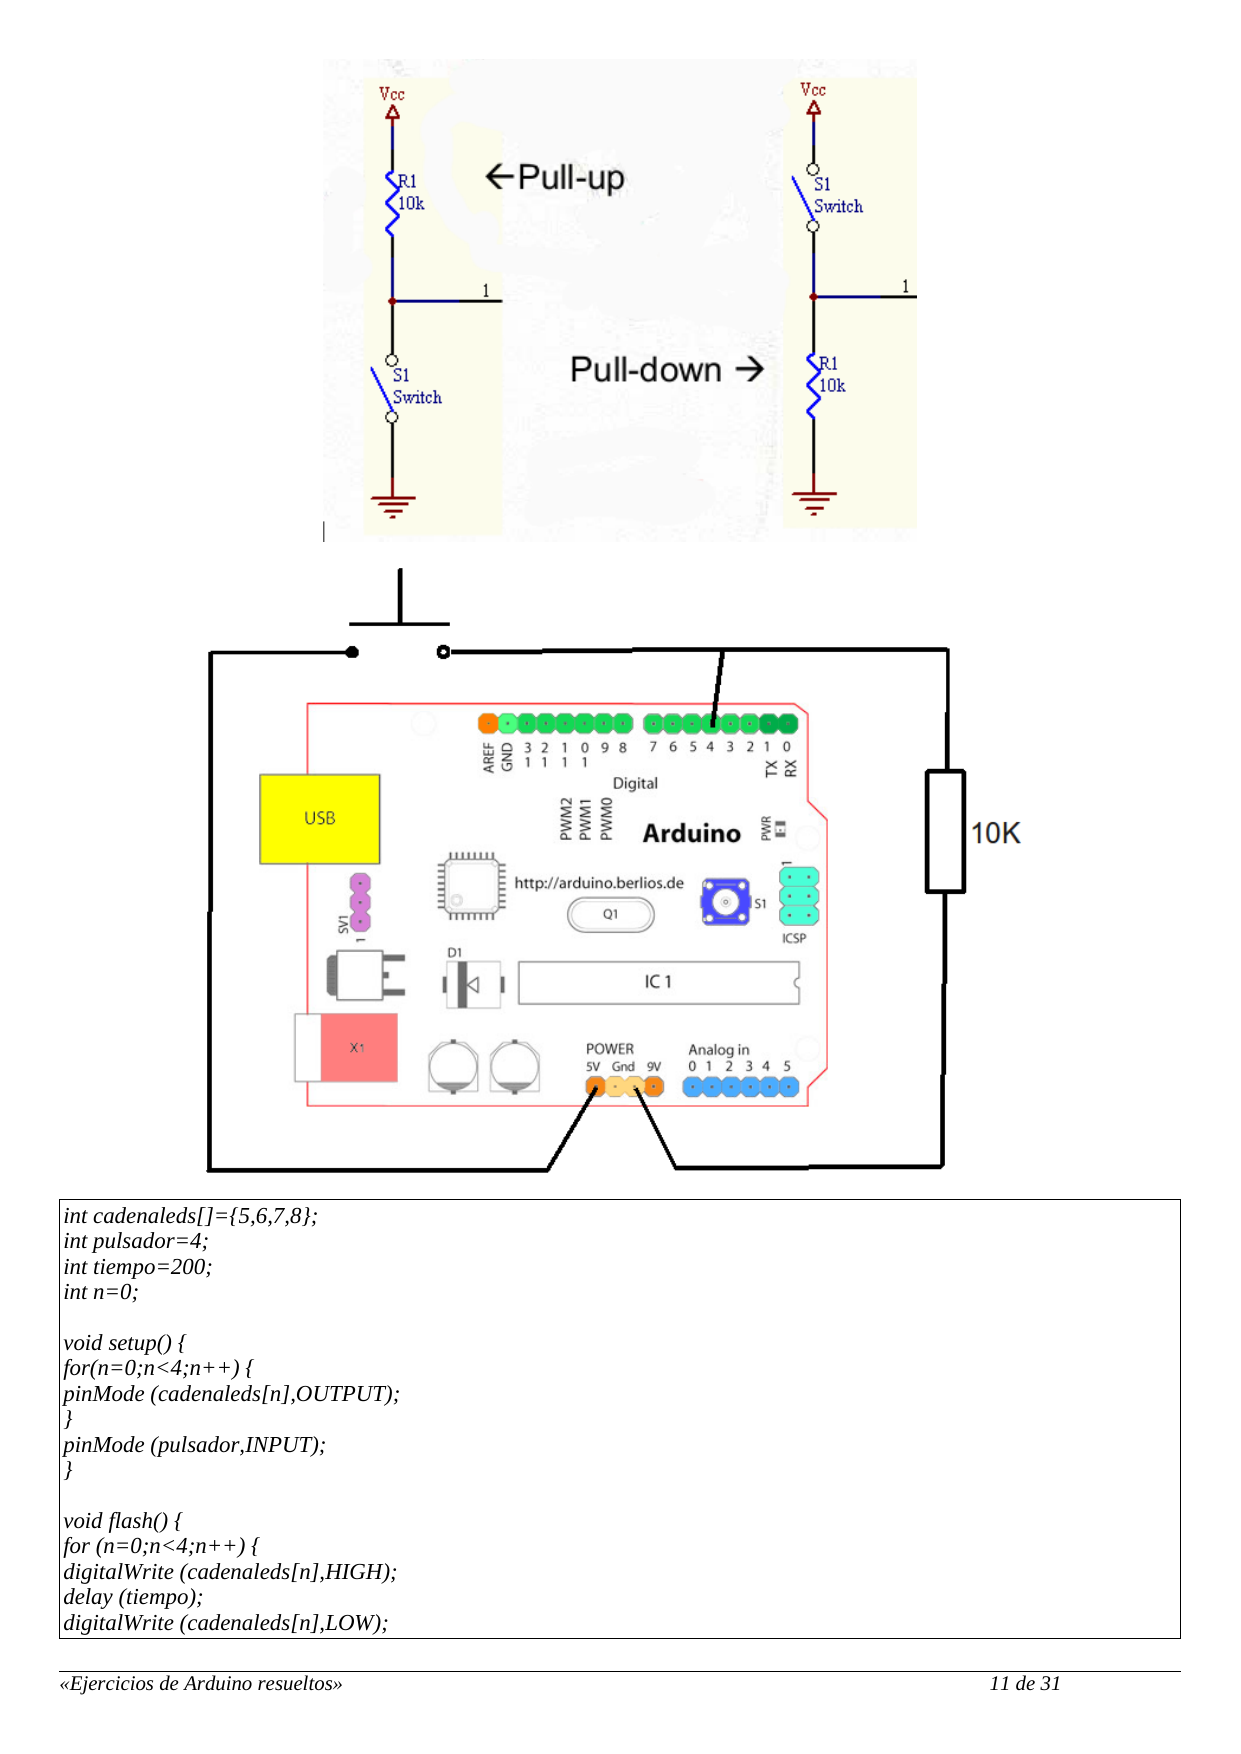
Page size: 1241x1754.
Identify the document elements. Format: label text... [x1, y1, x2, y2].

text int cadenaleds[]={5,6,7,8}; [60, 1200, 1180, 1224]
text void setup() { [60, 1326, 1180, 1351]
text pinMode (pulsador,INPUT); [74, 1428, 1180, 1453]
text pinMode (cadenaleds[n],OUTPUT); [256, 1377, 1180, 1402]
picture [323, 59, 917, 542]
text digitalWrite (cadenaleds[n],LOW); [60, 1606, 1180, 1638]
text digitalWrite (cadenaleds[n],HIGH); [262, 1555, 1180, 1580]
text int pulsador=4; [211, 1224, 1180, 1250]
text for (n=0;n<4;n++) { [185, 1529, 1180, 1555]
text delay (tiempo); [206, 1580, 1180, 1606]
text int tiempo=200; [211, 1250, 1180, 1275]
text void flash() { [60, 1504, 1180, 1529]
picture [206, 567, 1035, 1174]
text for(n=0;n<4;n++) { [189, 1351, 1180, 1377]
text } [74, 1402, 1180, 1428]
text } [74, 1453, 1180, 1478]
text int n=0; [141, 1275, 1180, 1301]
